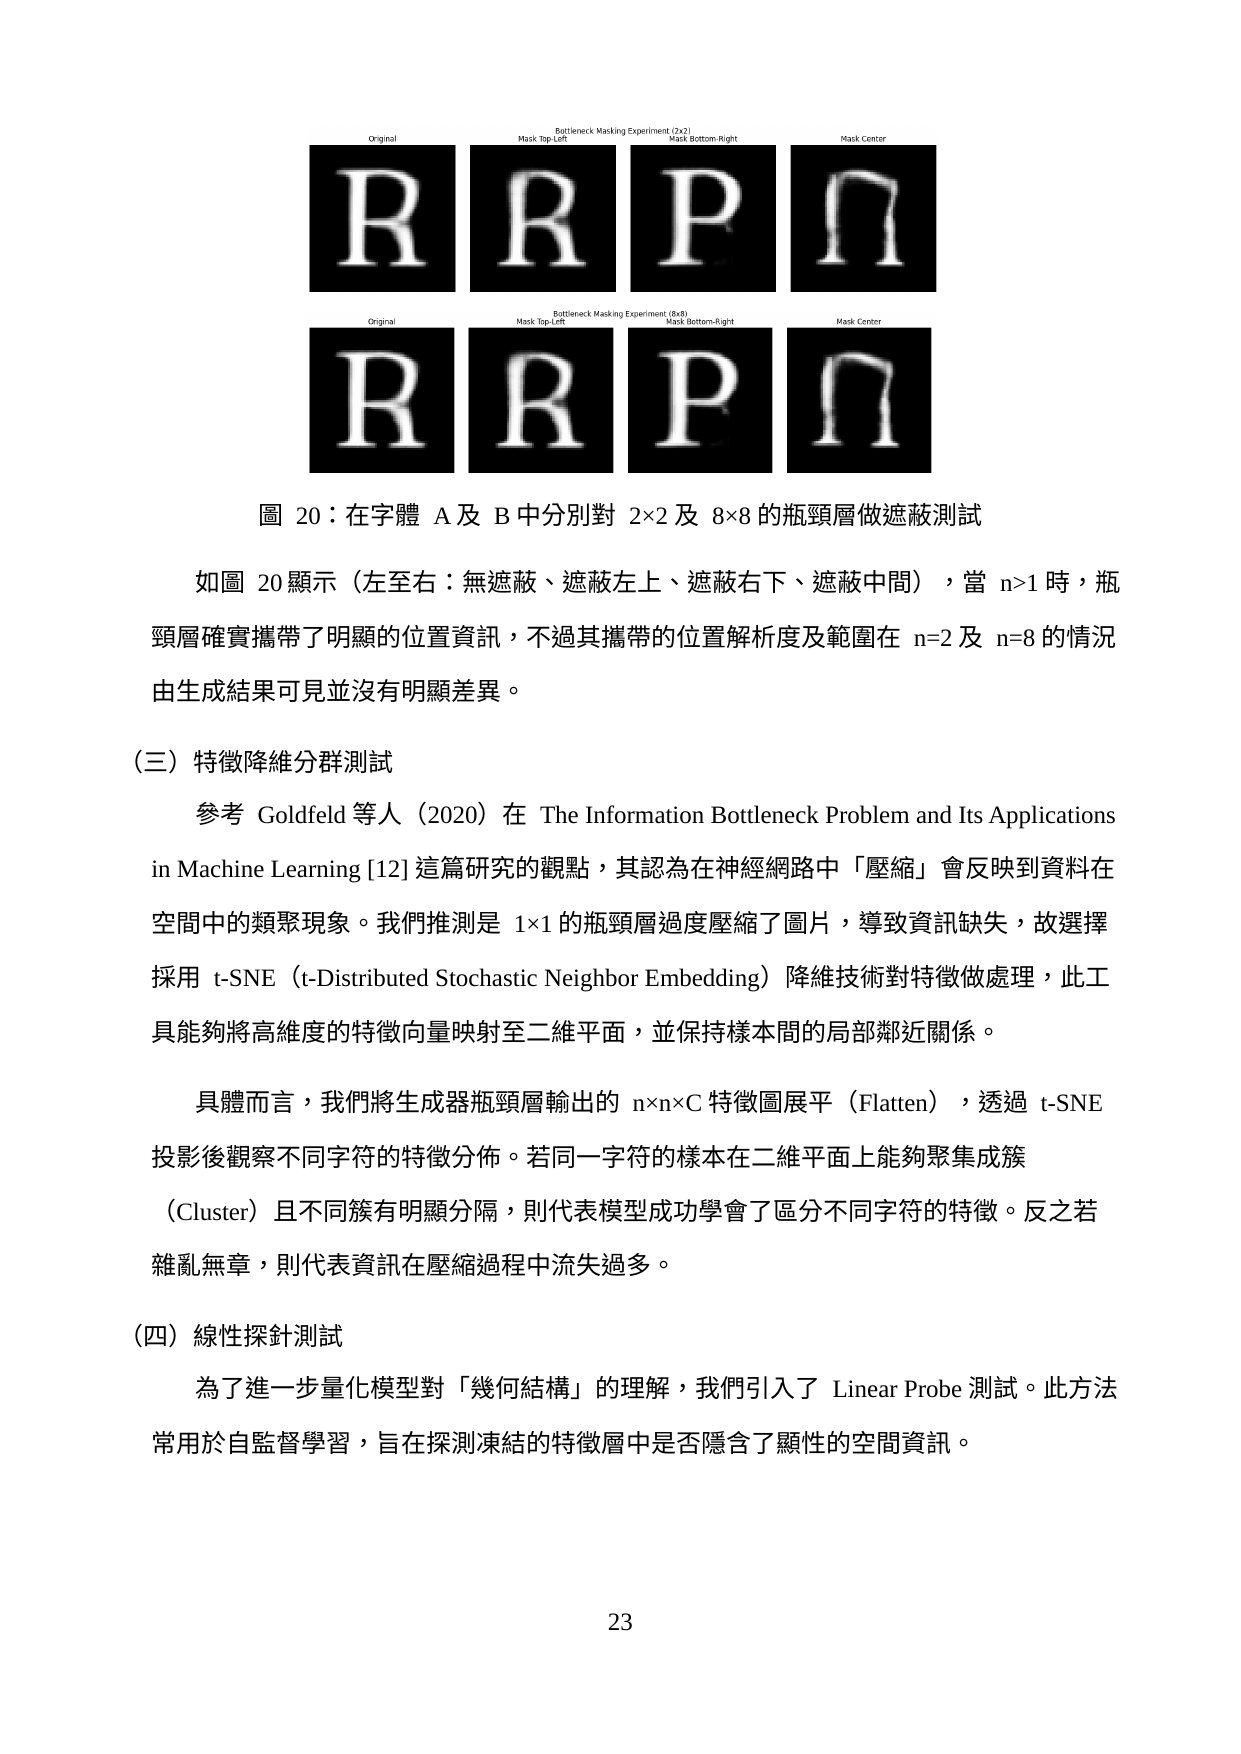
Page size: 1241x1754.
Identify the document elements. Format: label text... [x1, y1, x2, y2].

subtitle 特徵降維分群測試 [118, 742, 1122, 778]
text 如圖 20顯示（左至右：無遮蔽、遮蔽左上、遮蔽右下、遮蔽中間），當 n>1 時，瓶頸層確實攜帶了明顯的位置資訊，不過其攜帶的位置解析度及範圍在 n=2 及 n=8 的情況由生成結果可見並沒有明顯差異。 [151, 563, 1122, 708]
table_cell [295, 301, 945, 482]
text 參考 Goldfeld 等人（2020）在 The Information Bottleneck Problem and Its Applications in Machine Learning [12] 這篇研究的觀點，其認為在神經網路中「壓縮」會反映到資料在空間中的類聚現象。我們推測是 1×1 的瓶頸層過度壓縮了圖片，導致資訊缺失，故選擇採用 t-SNE（t-Distributed Stochastic Neighbor Embedding）降維技術對特徵做處理，此工具能夠將高維度的特徵向量映射至二維平面，並保持樣本間的局部鄰近關係。 [151, 794, 1122, 1048]
picture [305, 123, 940, 296]
text 具體而言，我們將生成器瓶頸層輸出的 n×n×C 特徵圖展平（Flatten），透過 t-SNE 投影後觀察不同字符的特徵分佈。若同一字符的樣本在二維平面上能夠聚集成簇（Cluster）且不同簇有明顯分隔，則代表模型成功學會了區分不同字符的特徵。反之若雜亂無章，則代表資訊在壓縮過程中流失過多。 [151, 1083, 1122, 1282]
subtitle 線性探針測試 [118, 1316, 1122, 1353]
text 圖 20：在字體 A 及 B 中分別對 2×2 及 8×8 的瓶頸層做遮蔽測試 [118, 495, 1122, 532]
picture [305, 306, 935, 477]
table_cell [295, 118, 945, 301]
text 為了進一步量化模型對「幾何結構」的理解，我們引入了 Linear Probe 測試。此方法常用於自監督學習，旨在探測凍結的特徵層中是否隱含了顯性的空間資訊。 [151, 1369, 1122, 1459]
